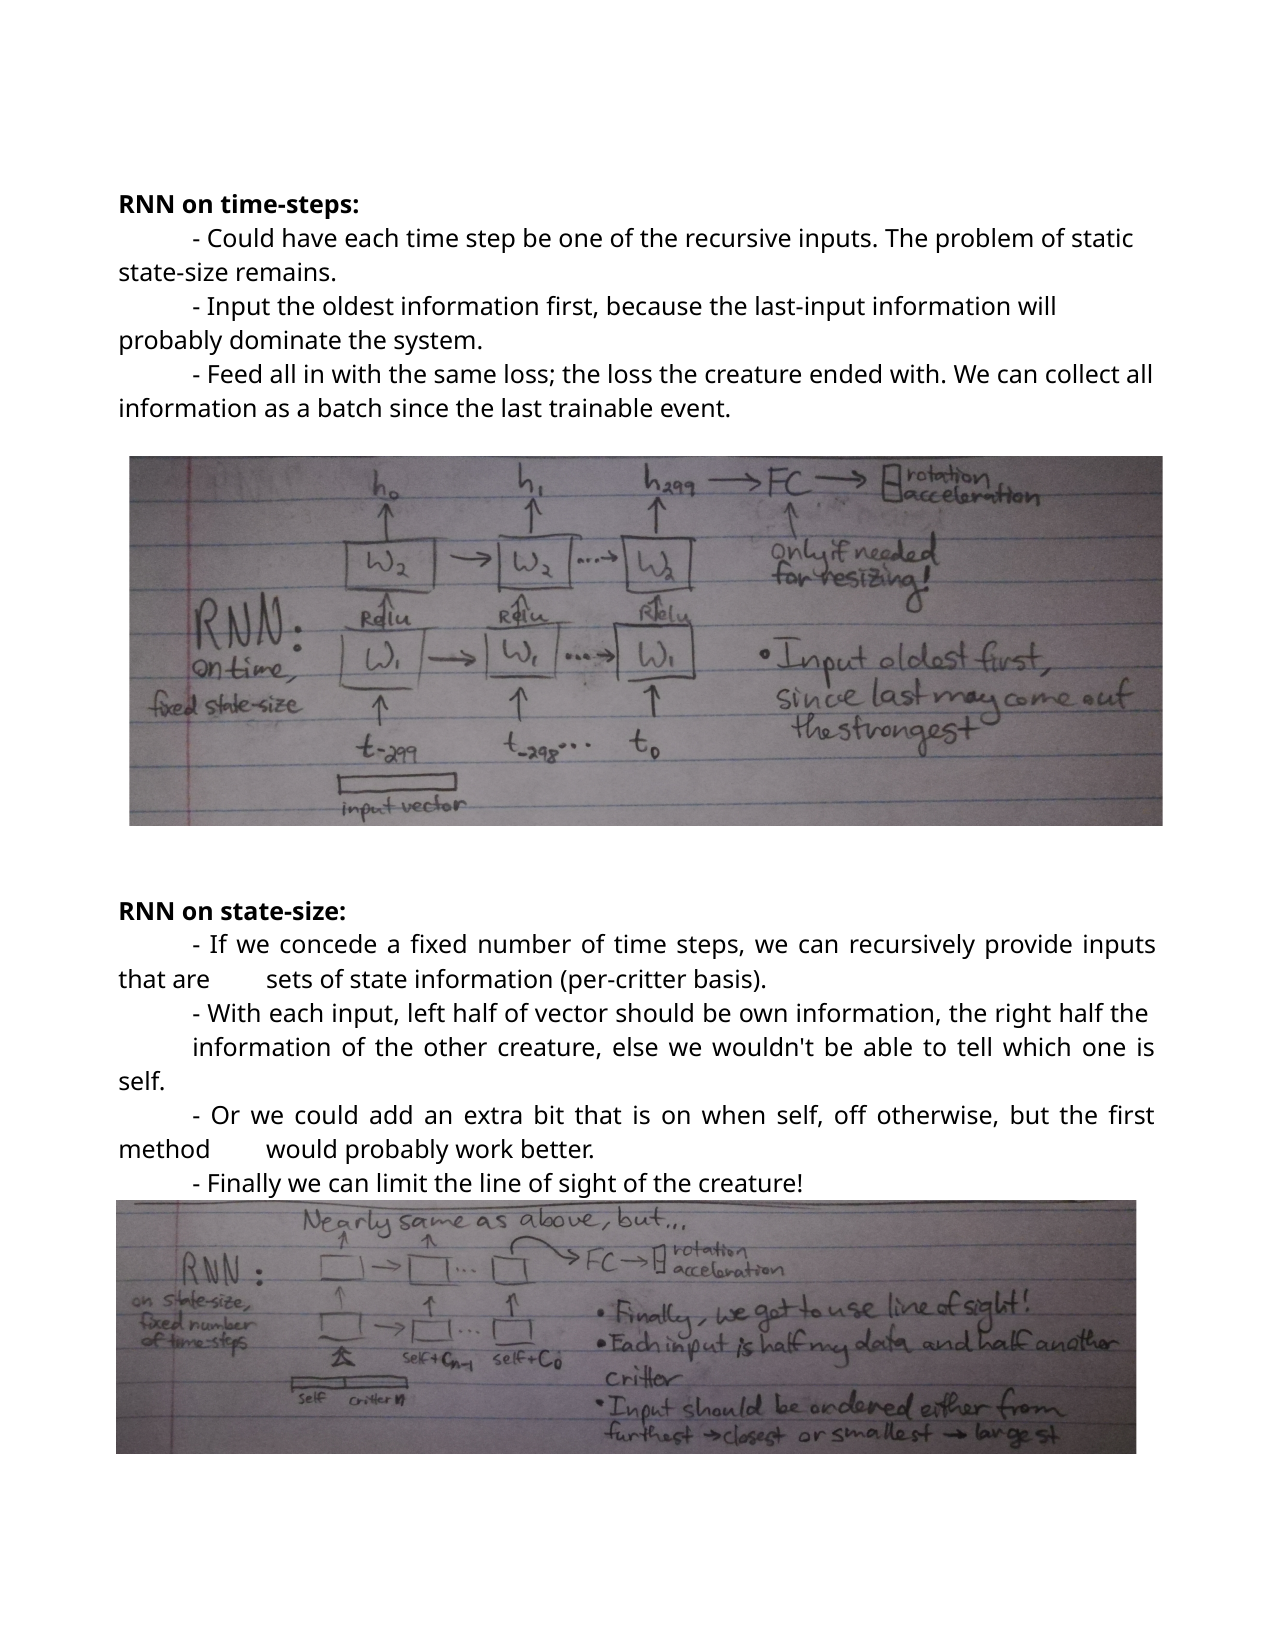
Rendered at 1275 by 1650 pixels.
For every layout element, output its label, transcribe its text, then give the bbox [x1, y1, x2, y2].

picture [129, 456, 1163, 495]
text - Or we could add an extra bit that is on when self, off otherwise, but the first method would probably work better. [118, 1097, 1157, 1166]
text - If we concede a fixed number of time steps, we can recursively provide inputs that are sets of state information (per-critter basis). [118, 927, 1157, 995]
text - Could have each time step be one of the recursive inputs. The problem of static state-size remains. [118, 220, 1157, 288]
text RNN on time-steps: [118, 186, 1157, 220]
text - Feed all in with the same loss; the loss the creature ended with. We can collect all information as a batch since the last trainable event. [118, 357, 1157, 425]
text - With each input, left half of vector should be own information, the right half the information of the other creature, else we wouldn't be able to tell which one is self. [118, 995, 1157, 1097]
text - Finally we can limit the line of sight of the creature! [118, 1166, 1157, 1200]
text - Input the oldest information first, because the last-input information will probably dominate the system. [118, 288, 1157, 357]
text RNN on state-size: [118, 893, 1157, 927]
